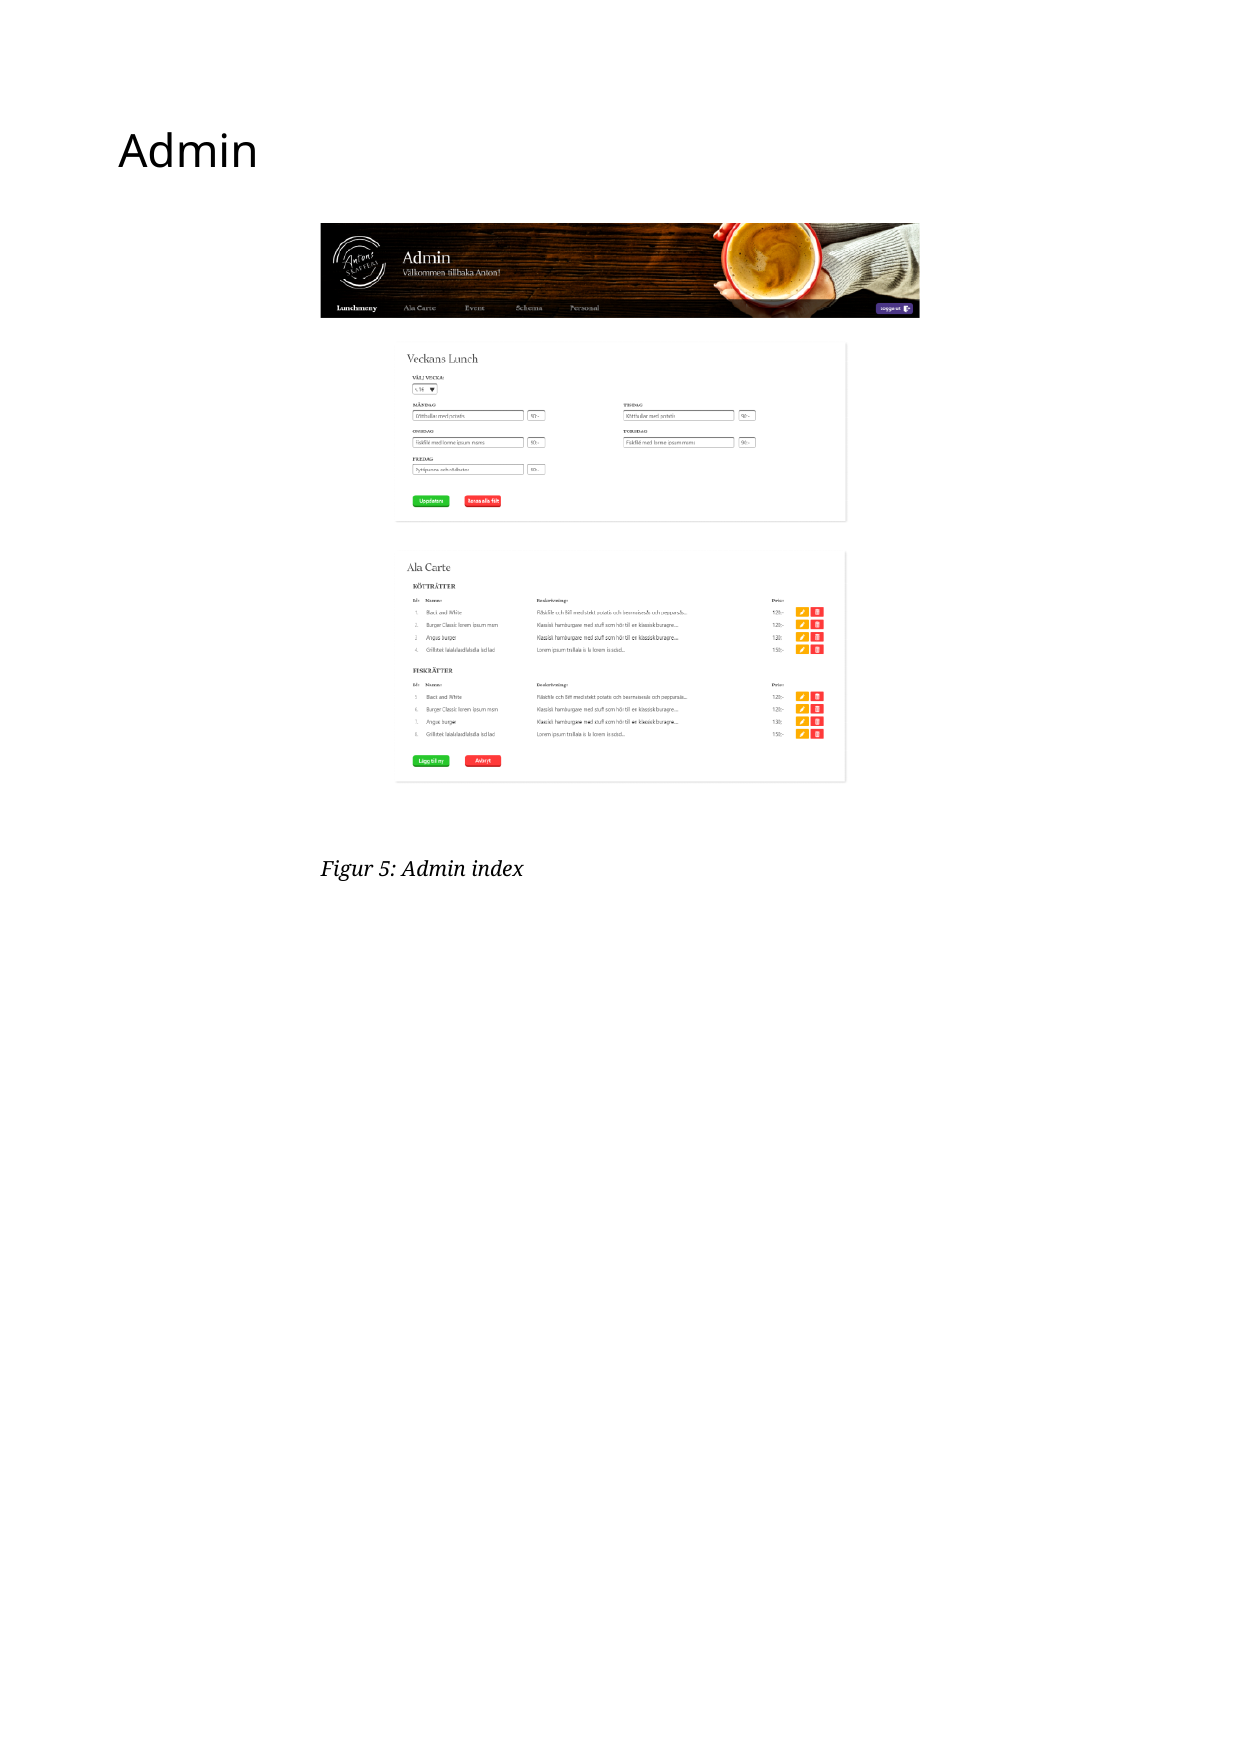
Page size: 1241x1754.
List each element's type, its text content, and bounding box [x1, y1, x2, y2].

text Figur 5: Admin index [321, 849, 920, 882]
text Admin [118, 118, 1122, 181]
